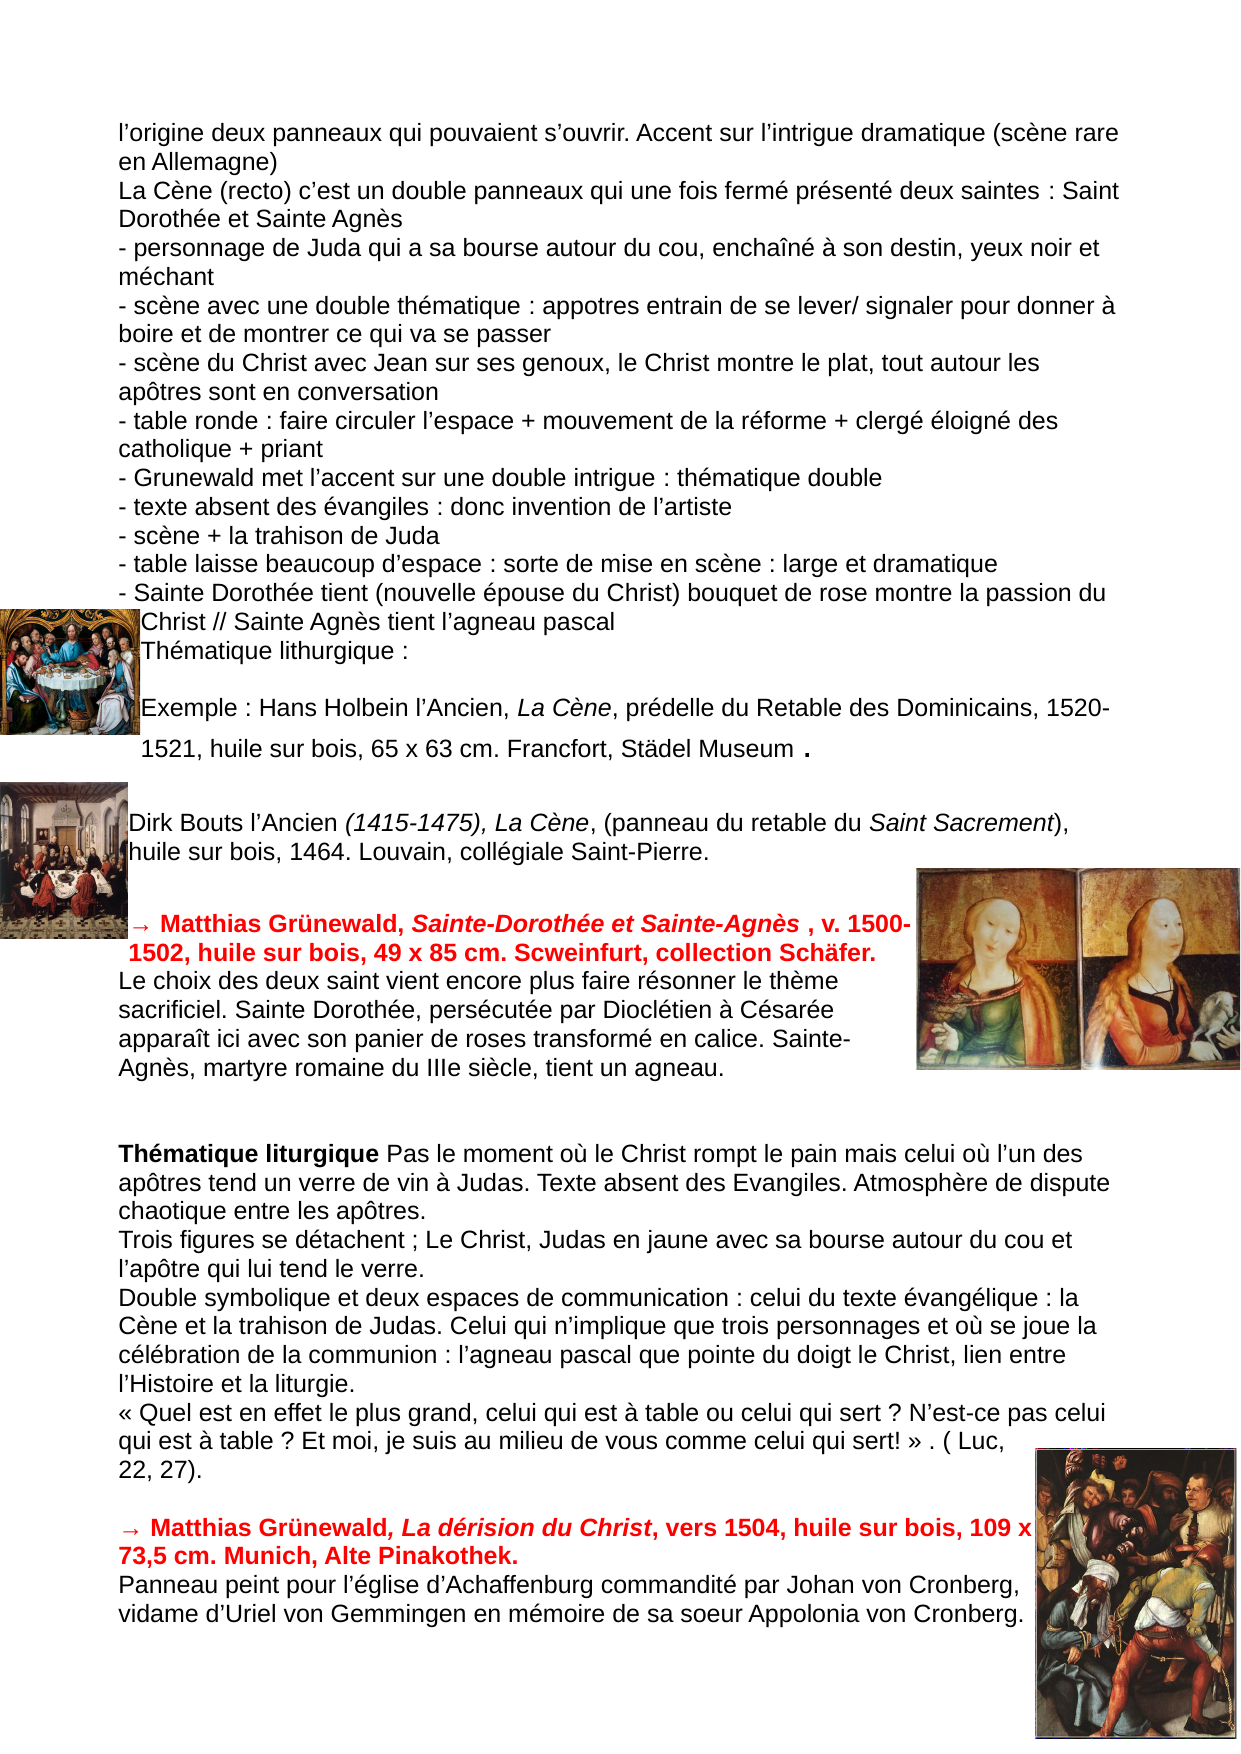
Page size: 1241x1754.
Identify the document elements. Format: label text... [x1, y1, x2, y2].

text → Matthias Grünewald, Sainte-Dorothée et Sainte-Agnès , v. 1500-1502, huile sur bois, 49 x 85 cm. Scweinfurt, collection Schäfer. [118, 909, 916, 966]
text Dirk Bouts l’Ancien (1415-1475), La Cène, (panneau du retable du Saint Sacrement), huile sur bois, 1464. Louvain, collégiale Saint-Pierre. [128, 808, 1122, 866]
text Trois figures se détachent ; Le Christ, Judas en jaune avec sa bourse autour du cou et l’apôtre qui lui tend le verre. [118, 1225, 1122, 1282]
picture [0, 782, 128, 939]
text - Sainte Dorothée tient (nouvelle épouse du Christ) bouquet de rose montre la passion du Christ // Sainte Agnès tient l’agneau pascal [118, 578, 1122, 636]
picture [0, 609, 141, 735]
text - scène du Christ avec Jean sur ses genoux, le Christ montre le plat, tout autour les apôtres sont en conversation [118, 348, 1122, 406]
text Double symbolique et deux espaces de communication : celui du texte évangélique : la Cène et la trahison de Judas. Celui qui n’implique que trois personnages et où se joue la célébration de la communion : l’agneau pascal que pointe du doigt le Christ, lien entre l’Histoire et la liturgie. [118, 1282, 1122, 1397]
text - scène + la trahison de Juda [118, 521, 1122, 549]
text - texte absent des évangiles : donc invention de l’artiste [118, 492, 1122, 521]
text Le choix des deux saint vient encore plus faire résonner le thème sacrificiel. Sainte Dorothée, persécutée par Dioclétien à Césarée apparaît ici avec son panier de roses transformé en calice. Sainte-Agnès, martyre romaine du IIIe siècle, tient un agneau. [118, 966, 1122, 1081]
picture [916, 868, 1241, 1070]
text - scène avec une double thématique : appotres entrain de se lever/ signaler pour donner à boire et de montrer ce qui va se passer [118, 291, 1122, 348]
text - Grunewald met l’accent sur une double intrigue : thématique double [118, 463, 1122, 492]
text Thématique liturgique Pas le moment où le Christ rompt le pain mais celui où l’un des apôtres tend un verre de vin à Judas. Texte absent des Evangiles. Atmosphère de dispute chaotique entre les apôtres. [118, 1139, 1122, 1225]
text « Quel est en effet le plus grand, celui qui est à table ou celui qui sert ? N’est-ce pas celui qui est à table ? Et moi, je suis au milieu de vous comme celui qui sert! » . ( Luc, 22, 27). [118, 1397, 1122, 1484]
text - table laisse beaucoup d’espace : sorte de mise en scène : large et dramatique [118, 549, 1122, 578]
text La Cène (recto) c’est un double panneaux qui une fois fermé présenté deux saintes : Saint Dorothée et Sainte Agnès [118, 176, 1122, 233]
text Thématique lithurgique : [141, 636, 1122, 664]
text - table ronde : faire circuler l’espace + mouvement de la réforme + clergé éloigné des catholique + priant [118, 406, 1122, 463]
text l’origine deux panneaux qui pouvaient s’ouvrir. Accent sur l’intrigue dramatique (scène rare en Allemagne) [118, 118, 1122, 176]
text Exemple : Hans Holbein l’Ancien, La Cène, prédelle du Retable des Dominicains, 1520-1521, huile sur bois, 65 x 63 cm. Francfort, Städel Museum . [118, 693, 1122, 765]
picture [1035, 1448, 1237, 1739]
text Panneau peint pour l’église d’Achaffenburg commandité par Johan von Cronberg, vidame d’Uriel von Gemmingen en mémoire de sa soeur Appolonia von Cronberg. [118, 1570, 1035, 1627]
text - personnage de Juda qui a sa bourse autour du cou, enchaîné à son destin, yeux noir et méchant [118, 233, 1122, 291]
text → Matthias Grünewald, La dérision du Christ, vers 1504, huile sur bois, 109 x 73,5 cm. Munich, Alte Pinakothek. [118, 1512, 1035, 1570]
